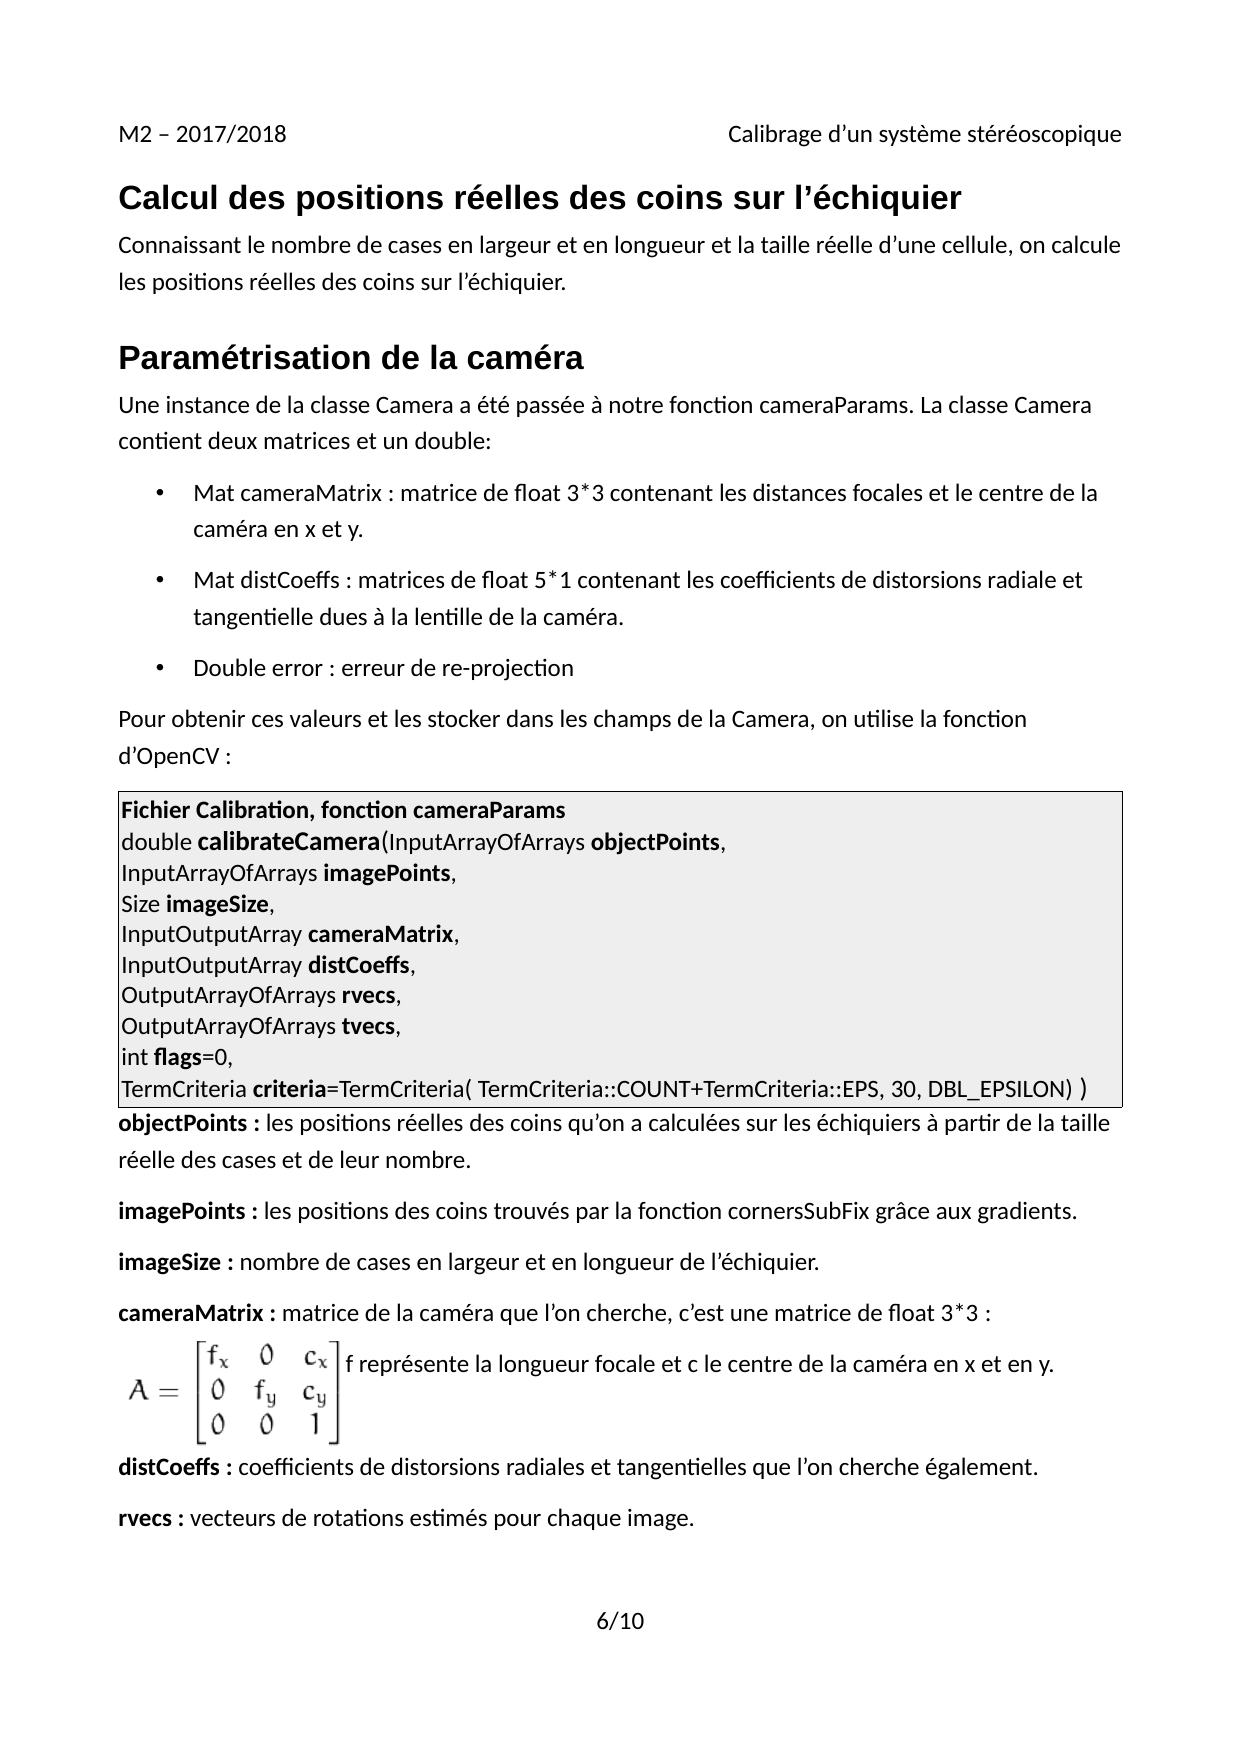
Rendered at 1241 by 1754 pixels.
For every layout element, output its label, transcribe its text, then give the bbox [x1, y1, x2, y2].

text Fichier Calibration, fonction cameraParams [119, 792, 1122, 821]
text double calibrateCamera(InputArrayOfArrays objectPoints, InputArrayOfArrays imagePoints, Size imageSize, InputOutputArray cameraMatrix, InputOutputArray distCoeffs, OutputArrayOfArrays rvecs, OutputArrayOfArrays tvecs, int flags=0, TermCriteria criteria=TermCriteria( TermCriteria::COUNT+TermCriteria::EPS, 30, DBL_EPSILON) ) [119, 821, 1122, 1107]
text Une instance de la classe Camera a été passée à notre fonction cameraParams. La classe Camera contient deux matrices et un double: [118, 389, 1122, 456]
list Mat distCoeffs : matrices de float 5*1 contenant les coefficients de distorsions radiale et tangentielle dues à la lentille de la caméra. [156, 564, 1122, 631]
text Connaissant le nombre de cases en largeur et en longueur et la taille réelle d’une cellule, on calcule les positions réelles des coins sur l’échiquier. [118, 229, 1122, 296]
text imagePoints : les positions des coins trouvés par la fonction cornersSubFix grâce aux gradients. [118, 1195, 1122, 1225]
text f représente la longueur focale et c le centre de la caméra en x et en y. [340, 1348, 1122, 1379]
text objectPoints : les positions réelles des coins qu’on a calculées sur les échiquiers à partir de la taille réelle des cases et de leur nombre. [118, 1108, 1122, 1174]
subtitle Paramétrisation de la caméra [118, 338, 1122, 376]
text cameraMatrix : matrice de la caméra que l’on cherche, c’est une matrice de float 3*3 : [118, 1297, 1122, 1328]
text rvecs : vecteurs de rotations estimés pour chaque image. [118, 1502, 1122, 1532]
subtitle Calcul des positions réelles des coins sur l’échiquier [118, 178, 1122, 217]
text imageSize : nombre de cases en largeur et en longueur de l’échiquier. [118, 1246, 1122, 1277]
text distCoeffs : coefficients de distorsions radiales et tangentielles que l’on cherche également. [118, 1451, 1122, 1481]
list Double error : erreur de re-projection [156, 652, 1122, 683]
picture [128, 1341, 340, 1446]
list Mat cameraMatrix : matrice de float 3*3 contenant les distances focales et le centre de la caméra en x et y. [156, 477, 1122, 544]
text Pour obtenir ces valeurs et les stocker dans les champs de la Camera, on utilise la fonction d’OpenCV : [118, 703, 1122, 770]
